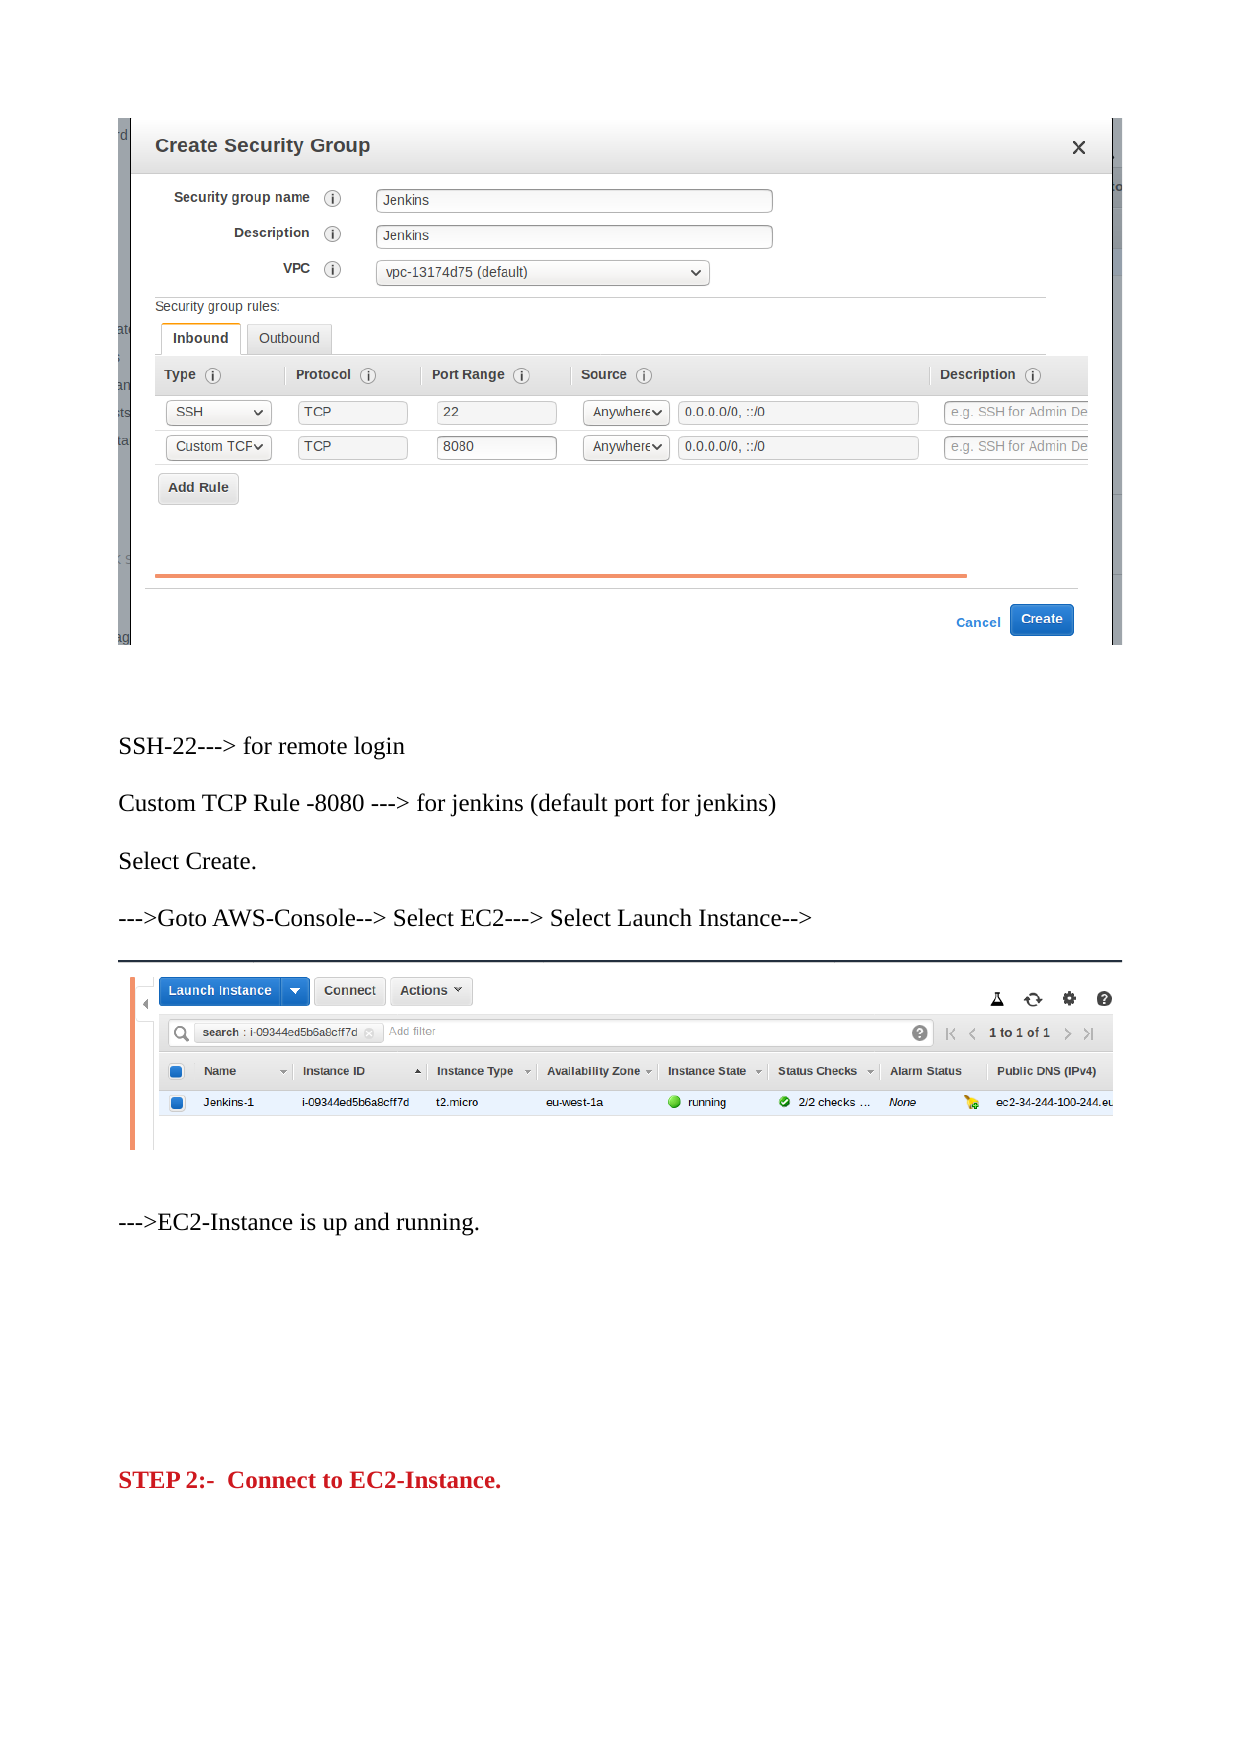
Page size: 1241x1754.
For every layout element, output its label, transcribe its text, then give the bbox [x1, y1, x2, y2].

text STEP 2:- Connect to EC2-Instance. [118, 1466, 1122, 1494]
text Select Create. [118, 846, 1122, 874]
text SSH-22---> for remote login [118, 731, 1122, 759]
picture [118, 960, 1123, 1150]
text Custom TCP Rule -8080 ---> for jenkins (default port for jenkins) [118, 788, 1122, 817]
picture [118, 118, 1123, 645]
text --->EC2-Instance is up and running. [118, 1207, 1122, 1236]
text --->Goto AWS-Console--> Select EC2---> Select Launch Instance--> [118, 903, 1122, 932]
